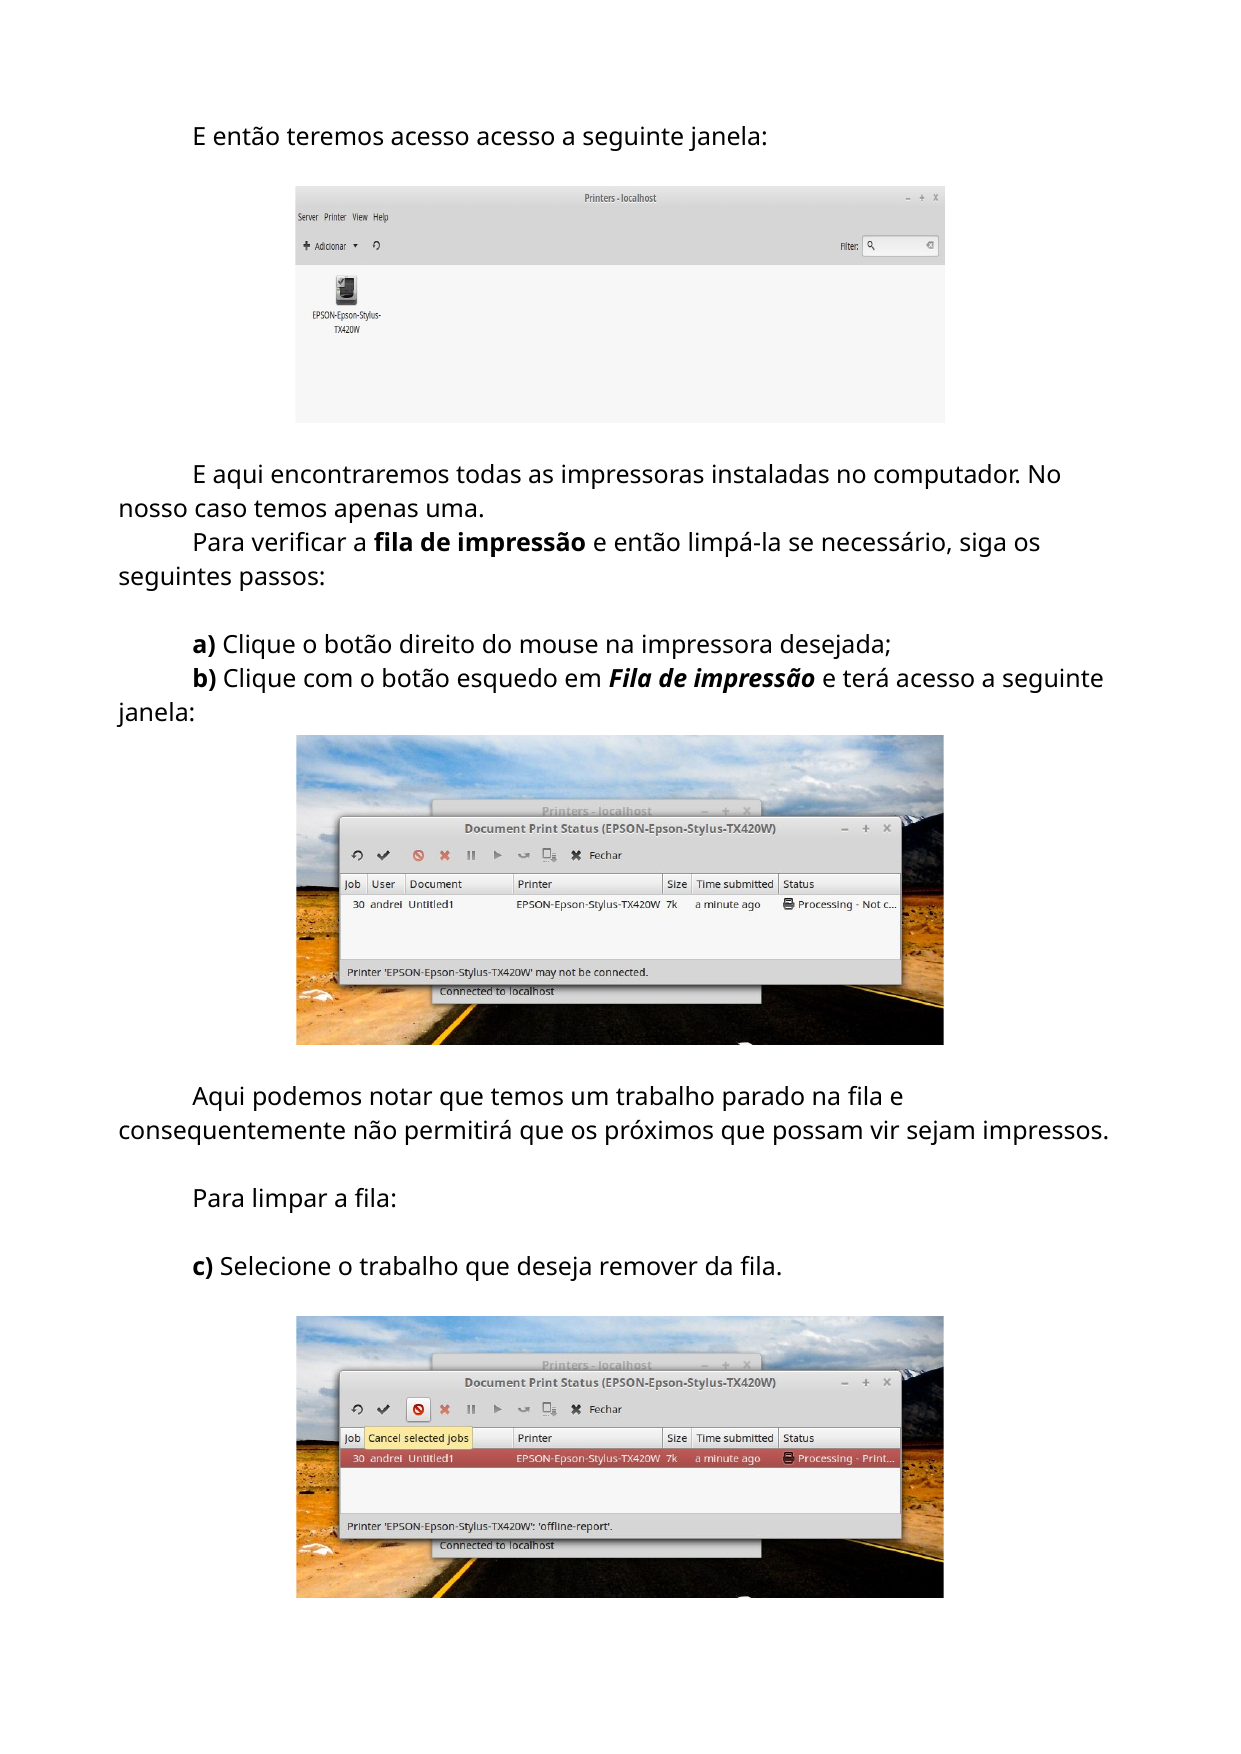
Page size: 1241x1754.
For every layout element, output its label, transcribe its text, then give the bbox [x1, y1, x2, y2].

picture [296, 735, 944, 1045]
text c) Selecione o trabalho que deseja remover da fila. [118, 1249, 1122, 1283]
text E aqui encontraremos todas as impressoras instaladas no computador. No nosso caso temos apenas uma. [118, 457, 1122, 525]
text Aqui podemos notar que temos um trabalho parado na fila e consequentemente não permitirá que os próximos que possam vir sejam impressos. [118, 1078, 1122, 1146]
text Para verificar a fila de impressão e então limpá-la se necessário, siga os seguintes passos: [118, 525, 1122, 593]
text b) Clique com o botão esquedo em Fila de impressão e terá acesso a seguinte janela: [118, 661, 1122, 729]
text Para limpar a fila: [118, 1181, 1122, 1214]
picture [296, 1316, 944, 1598]
text a) Clique o botão direito do mouse na impressora desejada; [118, 627, 1122, 661]
text E então teremos acesso acesso a seguinte janela: [118, 118, 1122, 152]
